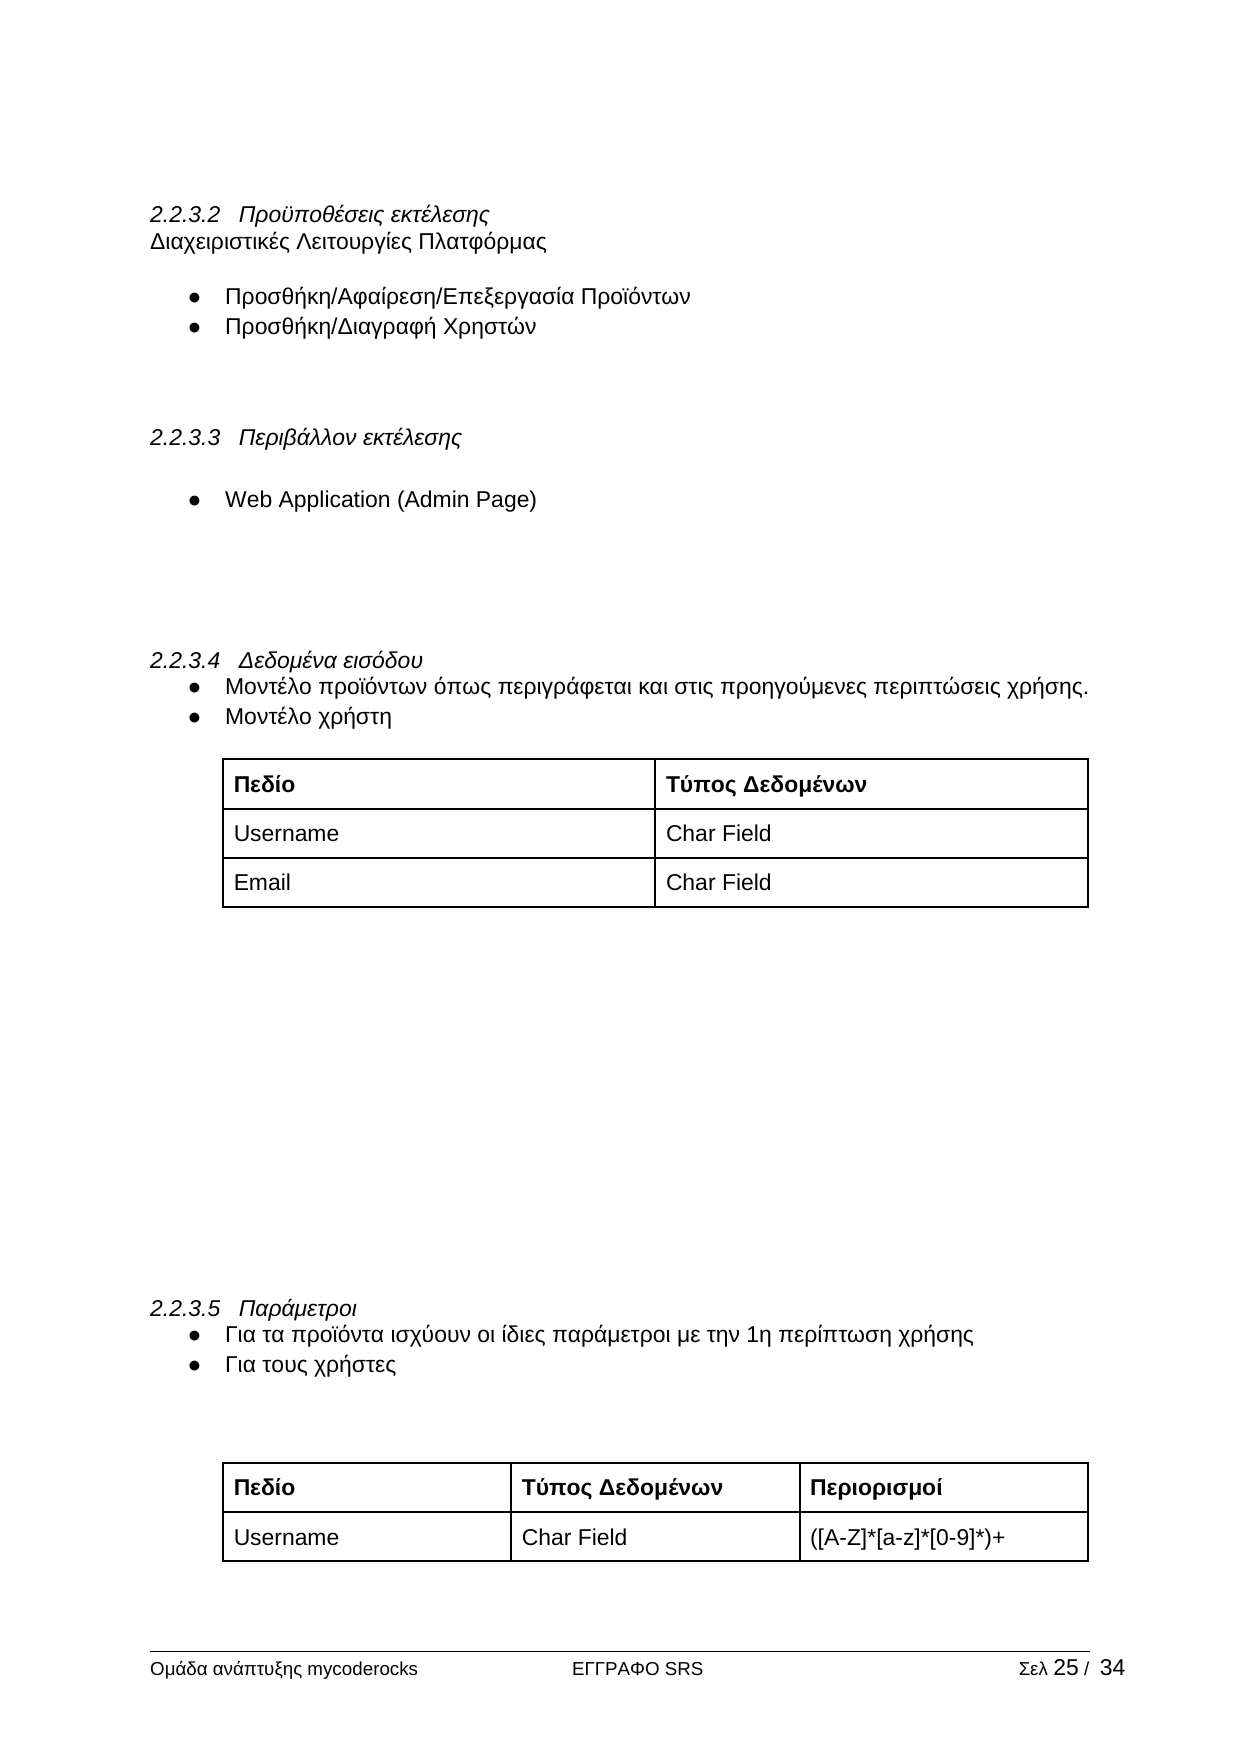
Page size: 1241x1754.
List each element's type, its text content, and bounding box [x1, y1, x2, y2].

table_cell Username [224, 1513, 510, 1560]
list Μοντέλο προϊόντων όπως περιγράφεται και στις προηγούμενες περιπτώσεις χρήσης. [187, 673, 1090, 699]
table_header Πεδίο [224, 1464, 510, 1511]
subtitle 2.2.3.5 Παράμετροι [150, 1295, 1090, 1321]
table_header Περιορισμοί [801, 1464, 1087, 1511]
list Web Application (Admin Page) [187, 486, 1090, 513]
list Προσθήκη/Αφαίρεση/Επεξεργασία Προϊόντων [187, 283, 1090, 309]
list Για τους χρήστες [187, 1351, 1090, 1378]
table_header Πεδίο [224, 760, 654, 808]
table_cell Username [224, 810, 654, 857]
subtitle 2.2.3.4 Δεδομένα εισόδου [150, 647, 1090, 673]
list Προσθήκη/Διαγραφή Χρηστών [187, 313, 1090, 339]
table_cell Char Field [656, 859, 1087, 906]
text Διαχειριστικές Λειτουργίες Πλατφόρμας [150, 228, 1090, 254]
subtitle 2.2.3.2 Προϋποθέσεις εκτέλεσης [150, 201, 1090, 228]
list Για τα προϊόντα ισχύουν οι ίδιες παράμετροι με την 1η περίπτωση χρήσης [187, 1321, 1090, 1347]
table_cell ([A-Z]*[a-z]*[0-9]*)+ [801, 1513, 1087, 1560]
table_header Τύπος Δεδομένων [512, 1464, 799, 1511]
table_cell Char Field [512, 1513, 799, 1560]
subtitle 2.2.3.3 Περιβάλλον εκτέλεσης [150, 423, 1090, 450]
list Μοντέλο χρήστη [187, 703, 1090, 729]
table_cell Email [224, 859, 654, 906]
table_cell Char Field [656, 810, 1087, 857]
table_header Τύπος Δεδομένων [656, 760, 1087, 808]
